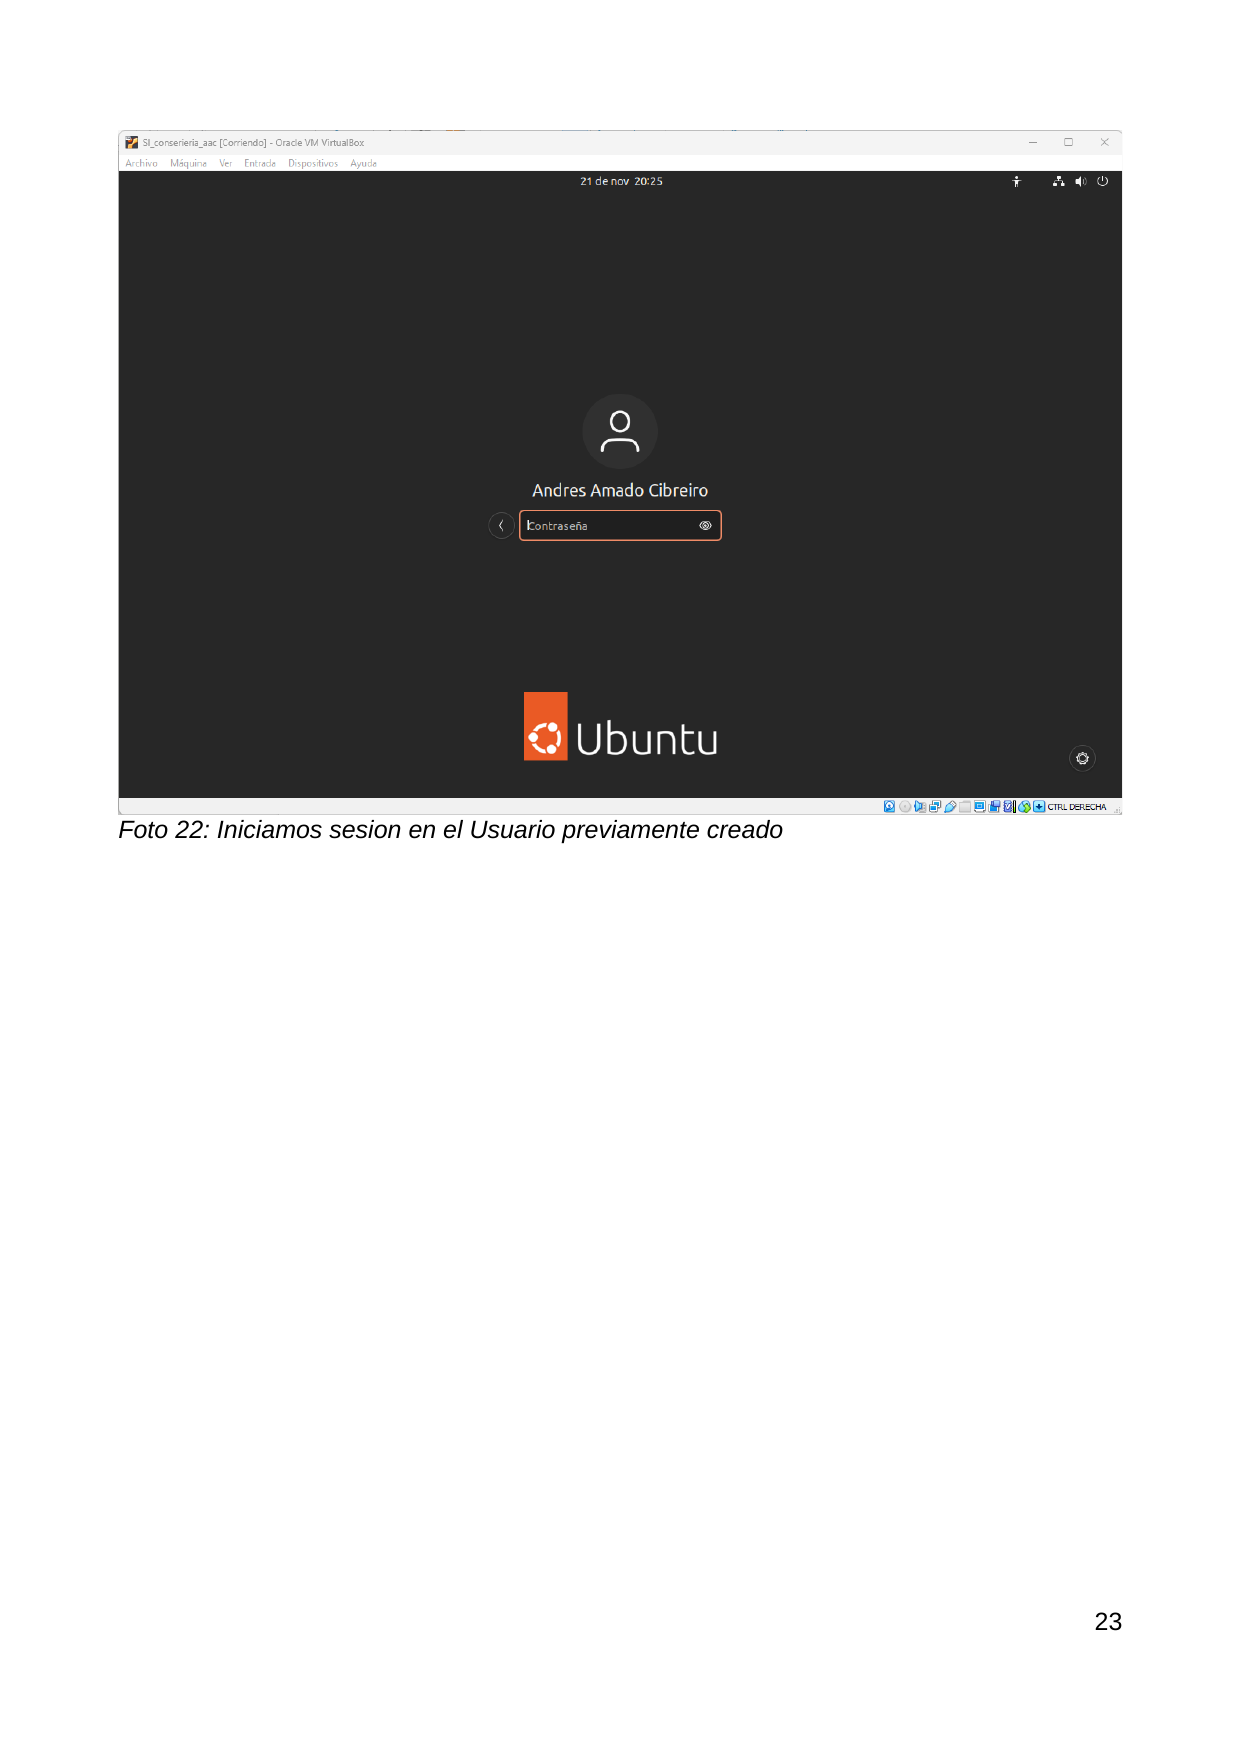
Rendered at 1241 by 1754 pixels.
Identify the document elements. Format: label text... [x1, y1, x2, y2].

text Foto 22: Iniciamos sesion en el Usuario previamente creado [118, 815, 1122, 844]
picture [118, 130, 1123, 815]
